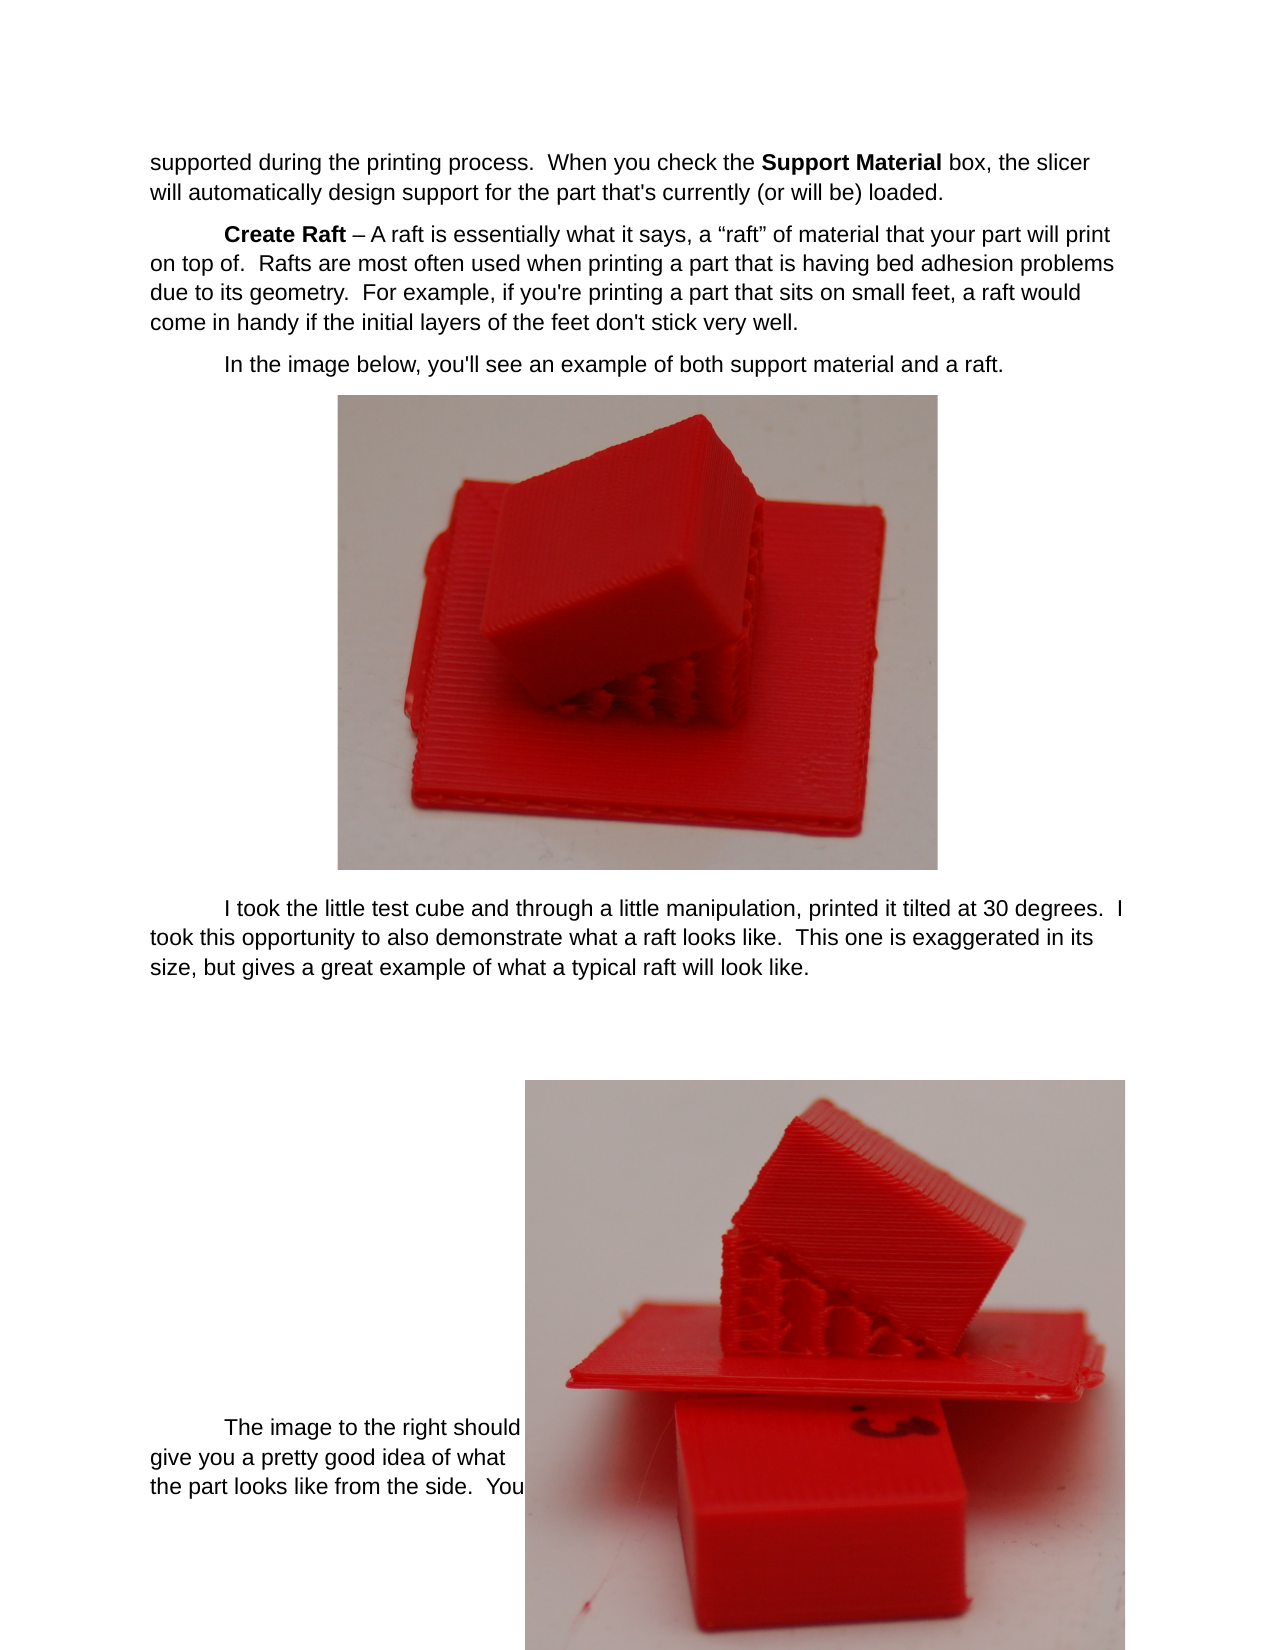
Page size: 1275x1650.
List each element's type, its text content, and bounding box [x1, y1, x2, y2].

text In the image below, you'll see an example of both support material and a raft. [150, 351, 1125, 377]
text Create Raft – A raft is essentially what it says, a “raft” of material that your part will print on top of. Rafts are most often used when printing a part that is having bed adhesion problems due to its geometry. For example, if you're printing a part that sits on small feet, a raft would come in handy if the initial layers of the feet don't stick very well. [150, 221, 1125, 335]
text supported during the printing process. When you check the Support Material box, the slicer will automatically design support for the part that's currently (or will be) loaded. [150, 150, 1125, 205]
text I took the little test cube and through a little manipulation, printed it tilted at 30 degrees. I took this opportunity to also demonstrate what a raft looks like. This one is exaggerated in its size, but gives a great example of what a typical raft will look like. [150, 896, 1125, 980]
text The image to the right should give you a pretty good idea of what the part looks like from the side. You [150, 1415, 525, 1499]
picture [337, 395, 938, 870]
picture [525, 1080, 1125, 1650]
